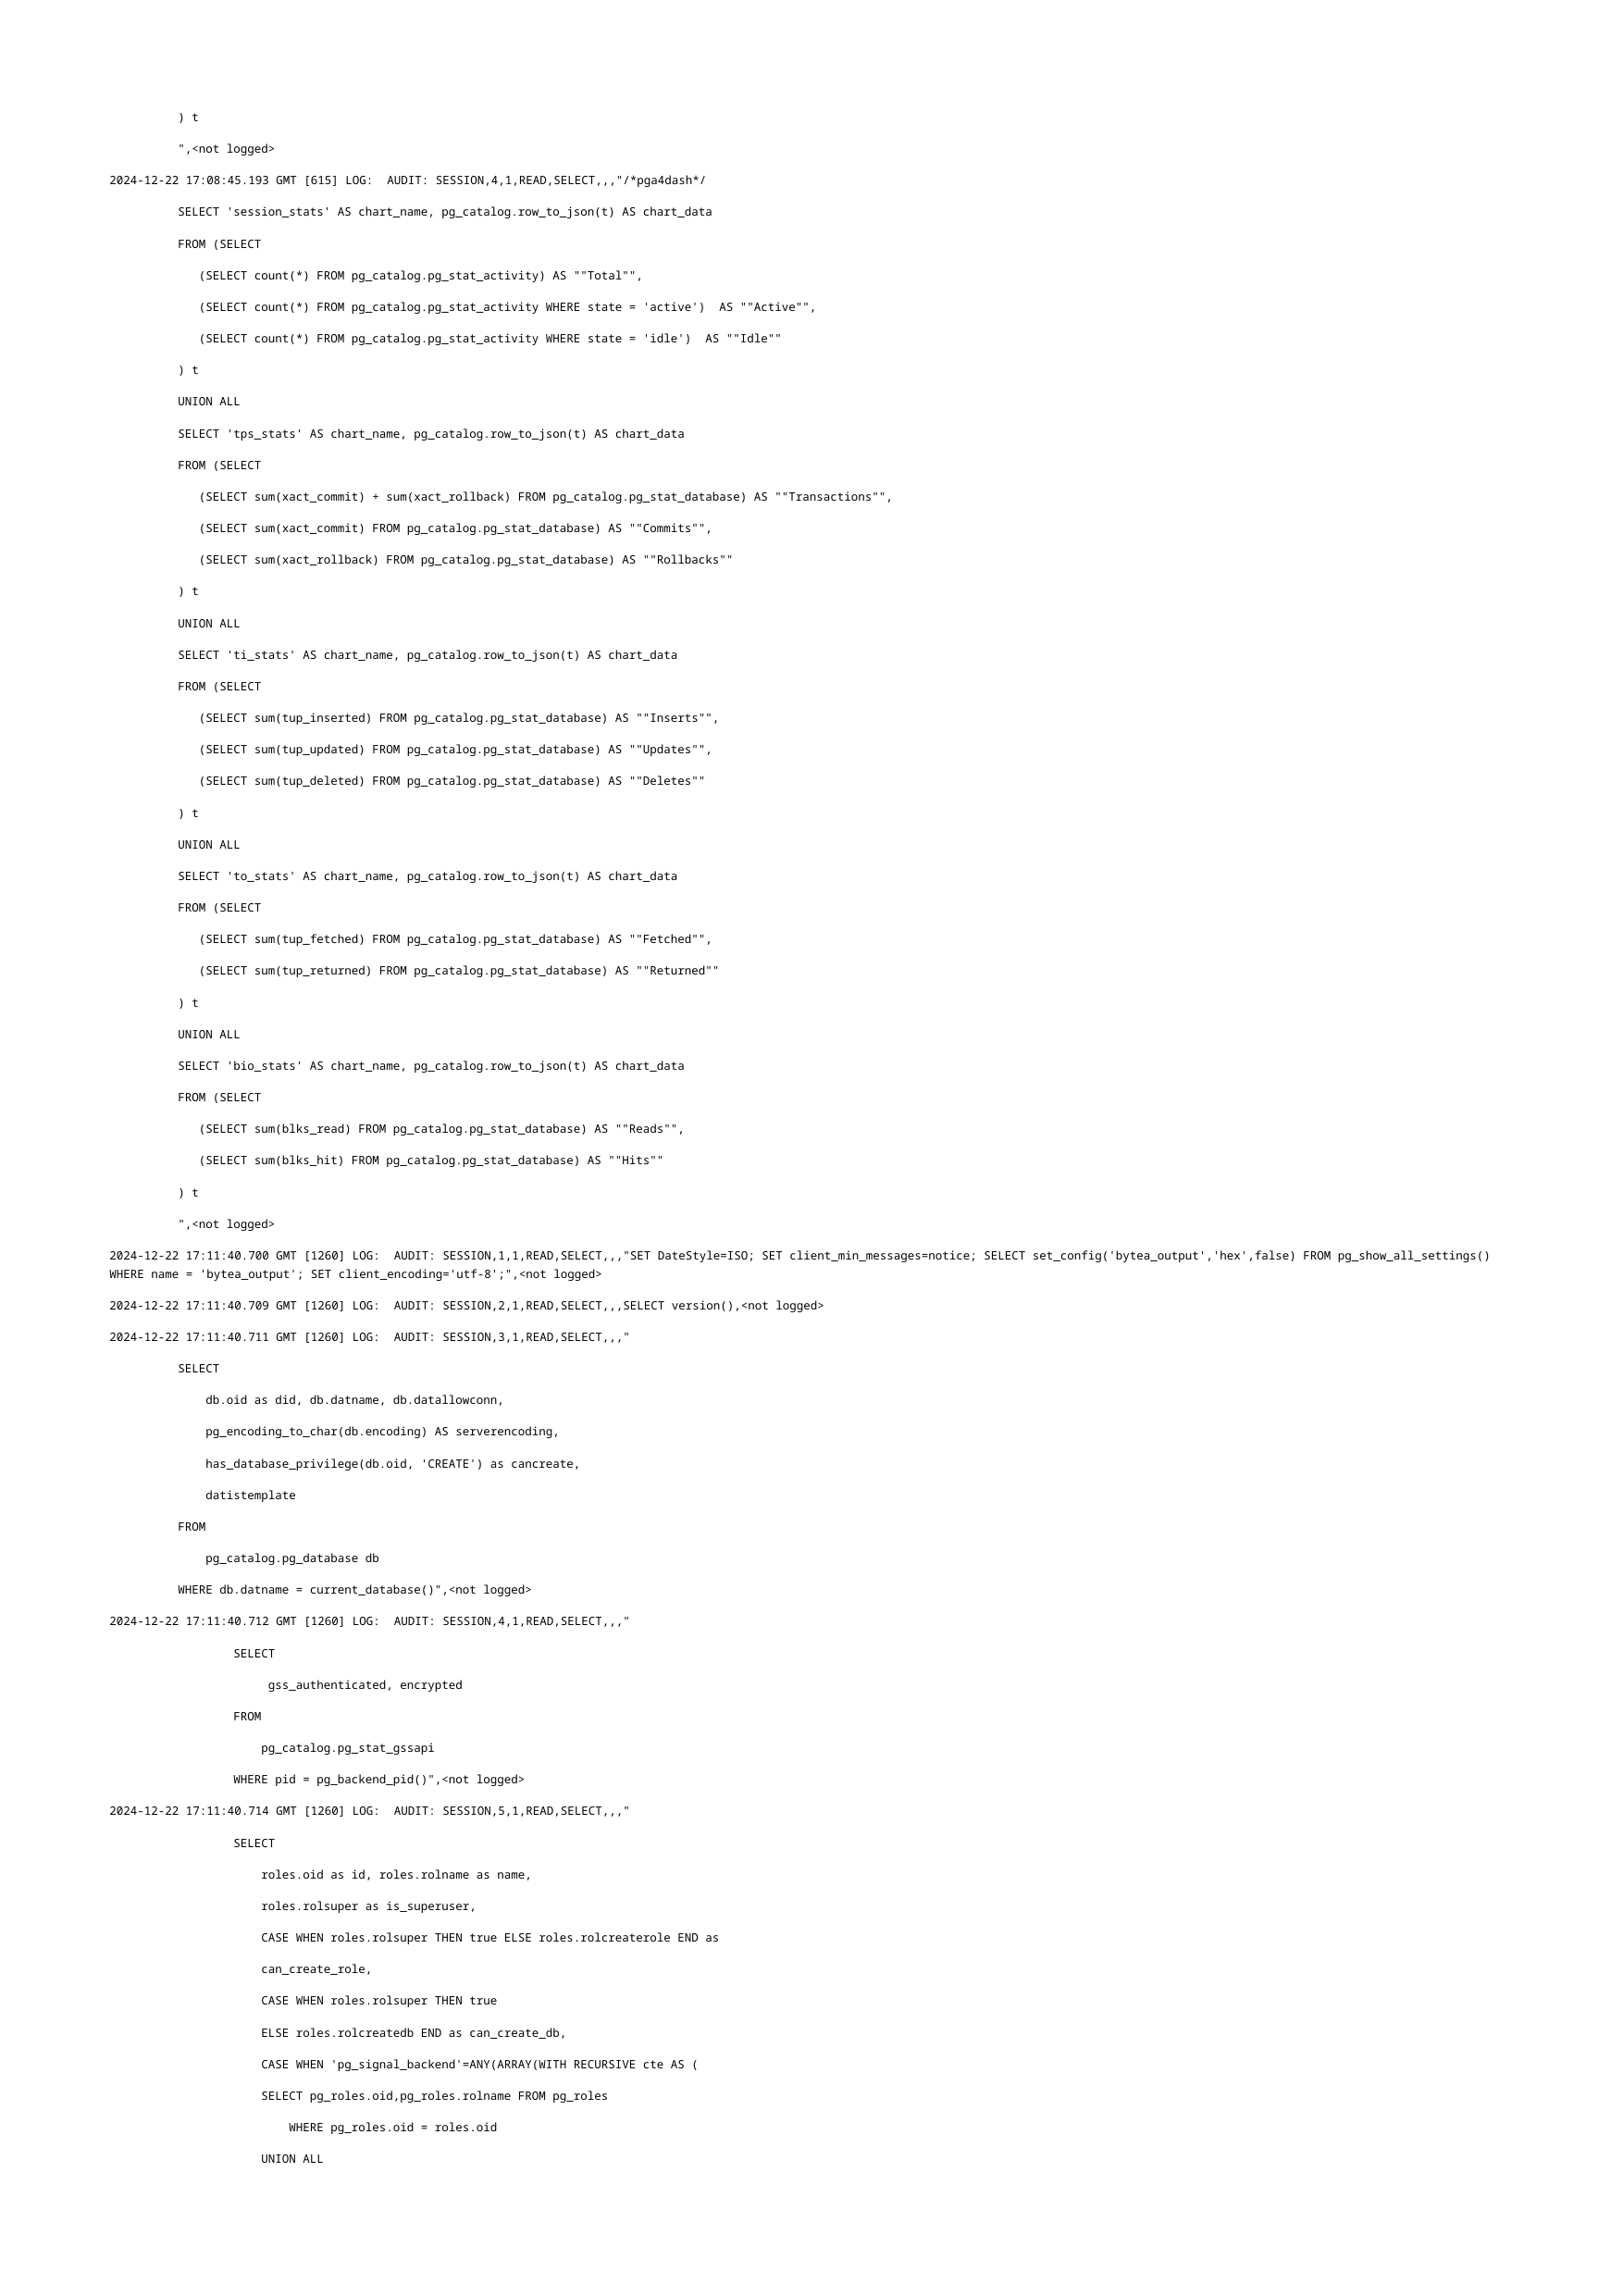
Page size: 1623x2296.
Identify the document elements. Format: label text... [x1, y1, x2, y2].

text WHERE pg_roles.oid = roles.oid [109, 2119, 1514, 2135]
text gss_authenticated, encrypted [109, 1677, 1514, 1693]
text pg_catalog.pg_stat_gssapi [109, 1740, 1514, 1756]
text has_database_privilege(db.oid, 'CREATE') as cancreate, [109, 1456, 1514, 1471]
text ELSE roles.rolcreatedb END as can_create_db, [109, 2025, 1514, 2041]
text FROM (SELECT [109, 1089, 1514, 1105]
text 2024-12-22 17:11:40.711 GMT [1260] LOG: AUDIT: SESSION,3,1,READ,SELECT,,," [109, 1329, 1514, 1345]
text SELECT 'bio_stats' AS chart_name, pg_catalog.row_to_json(t) AS chart_data [109, 1058, 1514, 1074]
text SELECT 'tps_stats' AS chart_name, pg_catalog.row_to_json(t) AS chart_data [109, 426, 1514, 441]
text WHERE pid = pg_backend_pid()",<not logged> [109, 1771, 1514, 1787]
text UNION ALL [109, 615, 1514, 631]
text (SELECT count(*) FROM pg_catalog.pg_stat_activity WHERE state = 'active') AS ""Active"", [109, 299, 1514, 315]
text pg_encoding_to_char(db.encoding) AS serverencoding, [109, 1423, 1514, 1440]
text (SELECT sum(tup_updated) FROM pg_catalog.pg_stat_database) AS ""Updates"", [109, 741, 1514, 757]
text (SELECT sum(tup_fetched) FROM pg_catalog.pg_stat_database) AS ""Fetched"", [109, 931, 1514, 947]
text ) t [109, 584, 1514, 600]
text UNION ALL [109, 1026, 1514, 1042]
text ) t [109, 362, 1514, 378]
text SELECT [109, 1835, 1514, 1851]
text UNION ALL [109, 394, 1514, 410]
text 2024-12-22 17:08:45.193 GMT [615] LOG: AUDIT: SESSION,4,1,READ,SELECT,,,"/*pga4dash*/ [109, 172, 1514, 188]
text (SELECT sum(xact_commit) + sum(xact_rollback) FROM pg_catalog.pg_stat_database) AS ""Transactions"", [109, 489, 1514, 504]
text SELECT 'session_stats' AS chart_name, pg_catalog.row_to_json(t) AS chart_data [109, 205, 1514, 220]
text datistemplate [109, 1487, 1514, 1503]
text CASE WHEN 'pg_signal_backend'=ANY(ARRAY(WITH RECURSIVE cte AS ( [109, 2056, 1514, 2072]
text FROM (SELECT [109, 457, 1514, 473]
text 2024-12-22 17:11:40.712 GMT [1260] LOG: AUDIT: SESSION,4,1,READ,SELECT,,," [109, 1613, 1514, 1630]
text FROM (SELECT [109, 236, 1514, 252]
text CASE WHEN roles.rolsuper THEN true ELSE roles.rolcreaterole END as [109, 1930, 1514, 1945]
text 2024-12-22 17:11:40.709 GMT [1260] LOG: AUDIT: SESSION,2,1,READ,SELECT,,,SELECT version(),<not logged> [109, 1297, 1514, 1313]
text FROM [109, 1519, 1514, 1534]
text SELECT pg_roles.oid,pg_roles.rolname FROM pg_roles [109, 2088, 1514, 2104]
text roles.rolsuper as is_superuser, [109, 1898, 1514, 1914]
text (SELECT sum(tup_deleted) FROM pg_catalog.pg_stat_database) AS ""Deletes"" [109, 774, 1514, 789]
text ) t [109, 805, 1514, 821]
text (SELECT count(*) FROM pg_catalog.pg_stat_activity) AS ""Total"", [109, 267, 1514, 283]
text ",<not logged> [109, 1216, 1514, 1232]
text UNION ALL [109, 2151, 1514, 2166]
text (SELECT sum(tup_inserted) FROM pg_catalog.pg_stat_database) AS ""Inserts"", [109, 710, 1514, 726]
text 2024-12-22 17:11:40.700 GMT [1260] LOG: AUDIT: SESSION,1,1,READ,SELECT,,,"SET DateStyle=ISO; SET client_min_messages=notice; SELECT set_config('bytea_output','hex',false) FROM pg_show_all_settings() WHERE name = 'bytea_output'; SET client_encoding='utf-8';",<not logged> [109, 1247, 1514, 1282]
text (SELECT sum(blks_hit) FROM pg_catalog.pg_stat_database) AS ""Hits"" [109, 1153, 1514, 1169]
text roles.oid as id, roles.rolname as name, [109, 1867, 1514, 1882]
text ) t [109, 109, 1514, 125]
text (SELECT sum(xact_rollback) FROM pg_catalog.pg_stat_database) AS ""Rollbacks"" [109, 552, 1514, 567]
text ) t [109, 995, 1514, 1011]
text (SELECT sum(tup_returned) FROM pg_catalog.pg_stat_database) AS ""Returned"" [109, 963, 1514, 979]
text ",<not logged> [109, 141, 1514, 156]
text ) t [109, 1185, 1514, 1200]
text SELECT 'ti_stats' AS chart_name, pg_catalog.row_to_json(t) AS chart_data [109, 647, 1514, 663]
text SELECT 'to_stats' AS chart_name, pg_catalog.row_to_json(t) AS chart_data [109, 868, 1514, 884]
text (SELECT sum(blks_read) FROM pg_catalog.pg_stat_database) AS ""Reads"", [109, 1121, 1514, 1136]
text can_create_role, [109, 1961, 1514, 1977]
text FROM [109, 1708, 1514, 1724]
text 2024-12-22 17:11:40.714 GMT [1260] LOG: AUDIT: SESSION,5,1,READ,SELECT,,," [109, 1803, 1514, 1819]
text SELECT [109, 1645, 1514, 1661]
text UNION ALL [109, 837, 1514, 852]
text CASE WHEN roles.rolsuper THEN true [109, 1992, 1514, 2009]
text (SELECT sum(xact_commit) FROM pg_catalog.pg_stat_database) AS ""Commits"", [109, 520, 1514, 536]
text pg_catalog.pg_database db [109, 1550, 1514, 1566]
text FROM (SELECT [109, 900, 1514, 915]
text FROM (SELECT [109, 678, 1514, 694]
text db.oid as did, db.datname, db.datallowconn, [109, 1392, 1514, 1408]
text SELECT [109, 1360, 1514, 1376]
text (SELECT count(*) FROM pg_catalog.pg_stat_activity WHERE state = 'idle') AS ""Idle"" [109, 330, 1514, 346]
text WHERE db.datname = current_database()",<not logged> [109, 1582, 1514, 1597]
